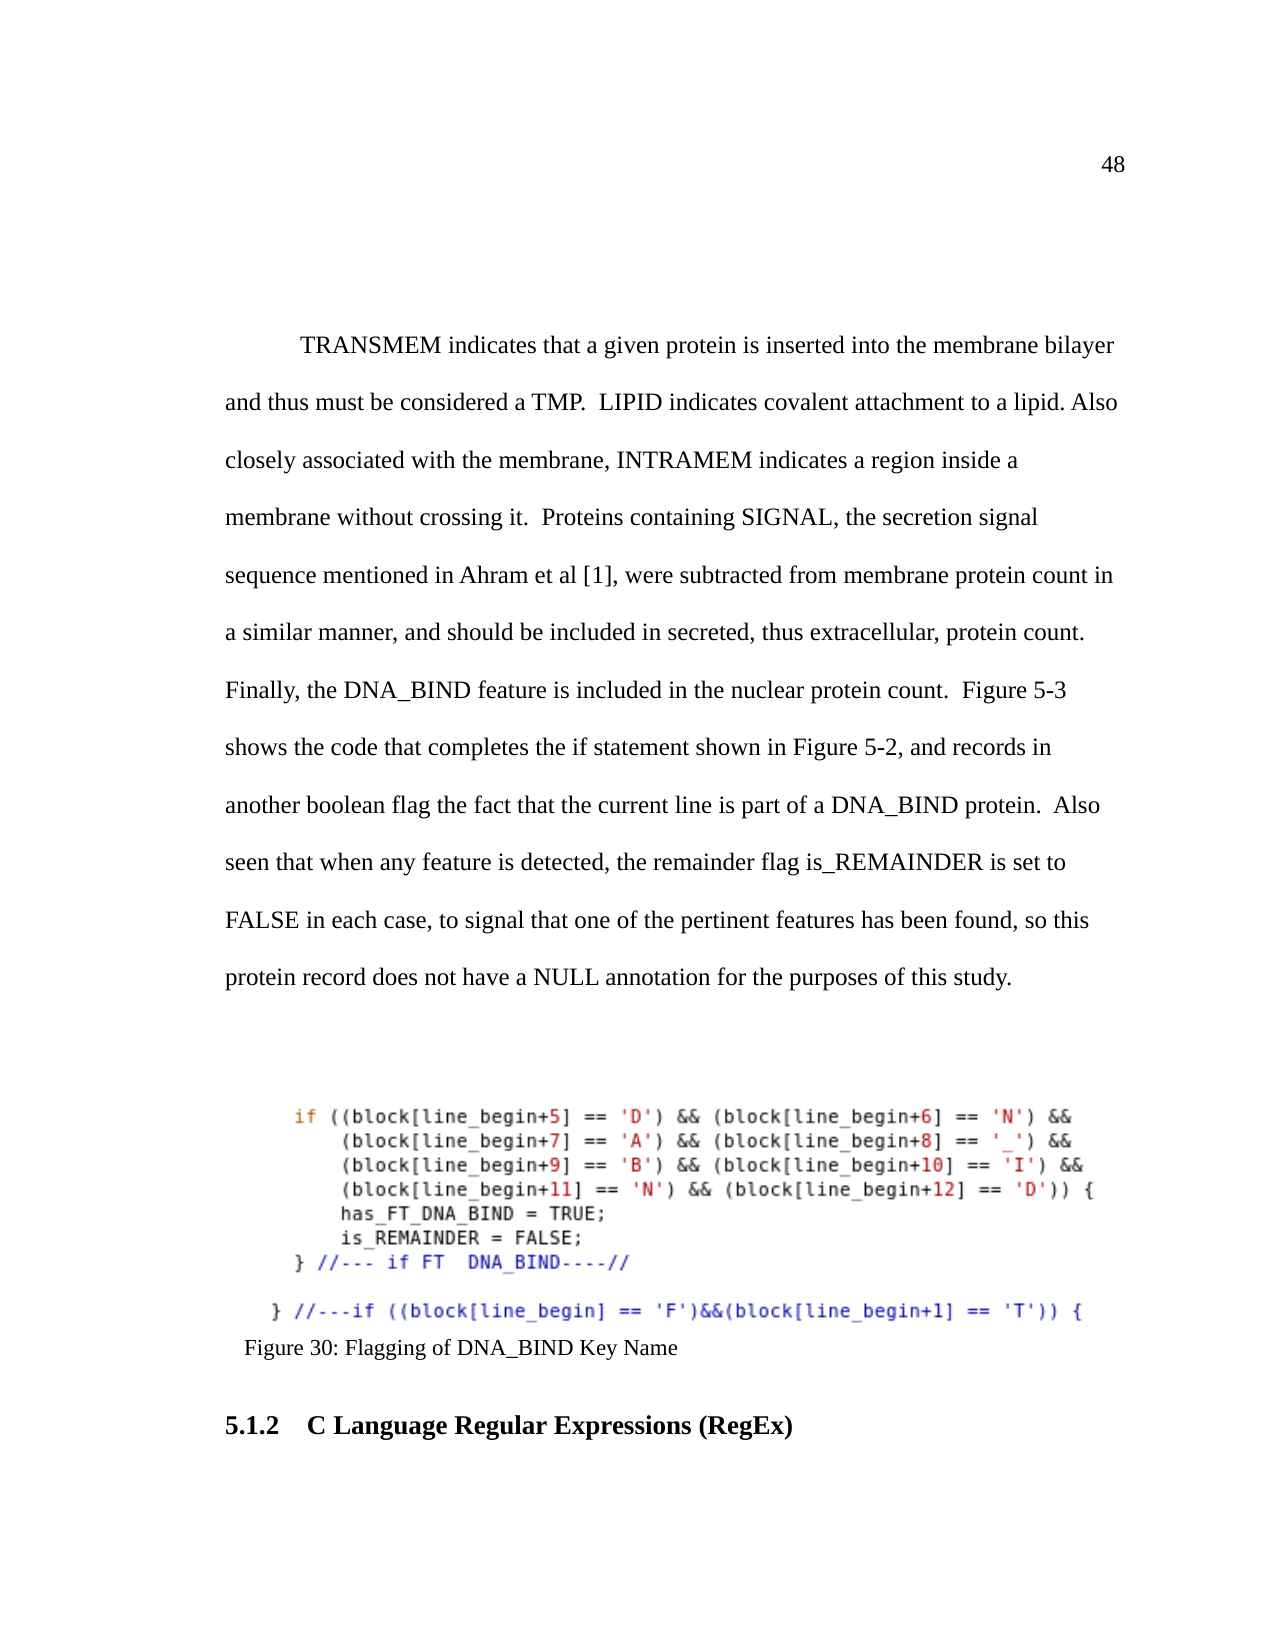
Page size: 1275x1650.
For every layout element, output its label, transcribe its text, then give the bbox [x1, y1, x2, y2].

subtitle C Language Regular Expressions (RegEx) [225, 1409, 1125, 1440]
text Figure 30: Flagging of DNA_BIND Key Name [244, 1335, 1106, 1361]
picture [243, 1106, 1107, 1335]
text TRANSMEM indicates that a given protein is inserted into the membrane bilayer and thus must be considered a TMP. LIPID indicates covalent attachment to a lipid. Also closely associated with the membrane, INTRAMEM indicates a region inside a membrane without crossing it. Proteins containing SIGNAL, the secretion signal sequence mentioned in Ahram et al [1], were subtracted from membrane protein count in a similar manner, and should be included in secreted, thus extracellular, protein count. Finally, the DNA_BIND feature is included in the nuclear protein count. Figure 5-3 shows the code that completes the if statement shown in Figure 5-2, and records in another boolean flag the fact that the current line is part of a DNA_BIND protein. Also seen that when any feature is detected, the remainder flag is_REMAINDER is set to FALSE in each case, to signal that one of the pertinent features has been found, so this protein record does not have a NULL annotation for the purposes of this study. [225, 330, 1125, 991]
